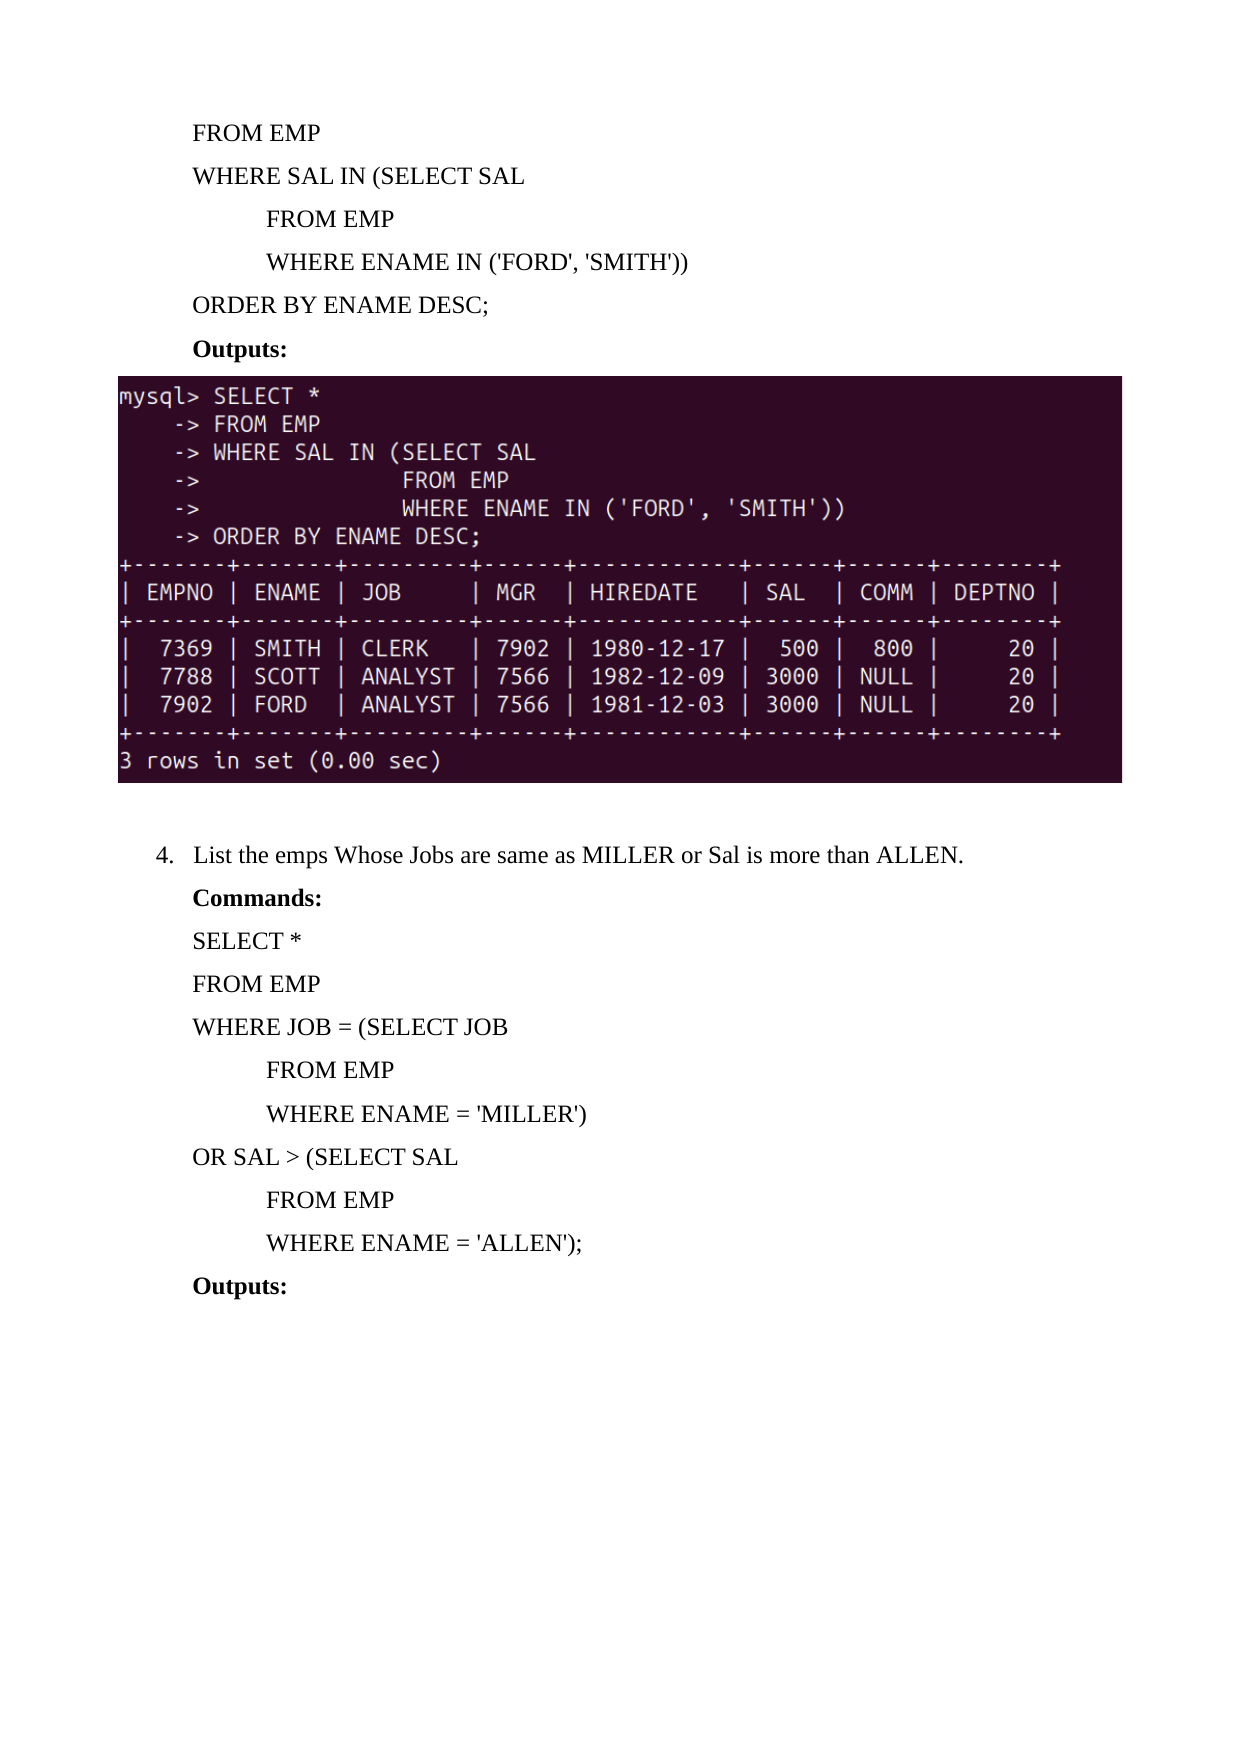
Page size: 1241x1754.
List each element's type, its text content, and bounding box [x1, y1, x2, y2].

text ORDER BY ENAME DESC; [118, 291, 1122, 319]
text FROM EMP [118, 1185, 1122, 1214]
text FROM EMP [118, 204, 1122, 233]
text WHERE SAL IN (SELECT SAL [118, 161, 1122, 190]
picture [118, 376, 1123, 783]
text FROM EMP [118, 969, 1122, 998]
text WHERE JOB = (SELECT JOB [118, 1012, 1122, 1041]
text FROM EMP [118, 118, 1122, 147]
text WHERE ENAME IN ('FORD', 'SMITH')) [118, 247, 1122, 276]
text SELECT * [118, 926, 1122, 955]
text WHERE ENAME = 'ALLEN'); [118, 1228, 1122, 1257]
list List the emps Whose Jobs are same as MILLER or Sal is more than ALLEN. [156, 840, 1122, 869]
text Outputs: [118, 1271, 1122, 1300]
text Commands: [118, 883, 1122, 912]
text WHERE ENAME = 'MILLER') [118, 1099, 1122, 1127]
text OR SAL > (SELECT SAL [118, 1142, 1122, 1171]
text FROM EMP [118, 1056, 1122, 1084]
text Outputs: [118, 334, 1122, 362]
